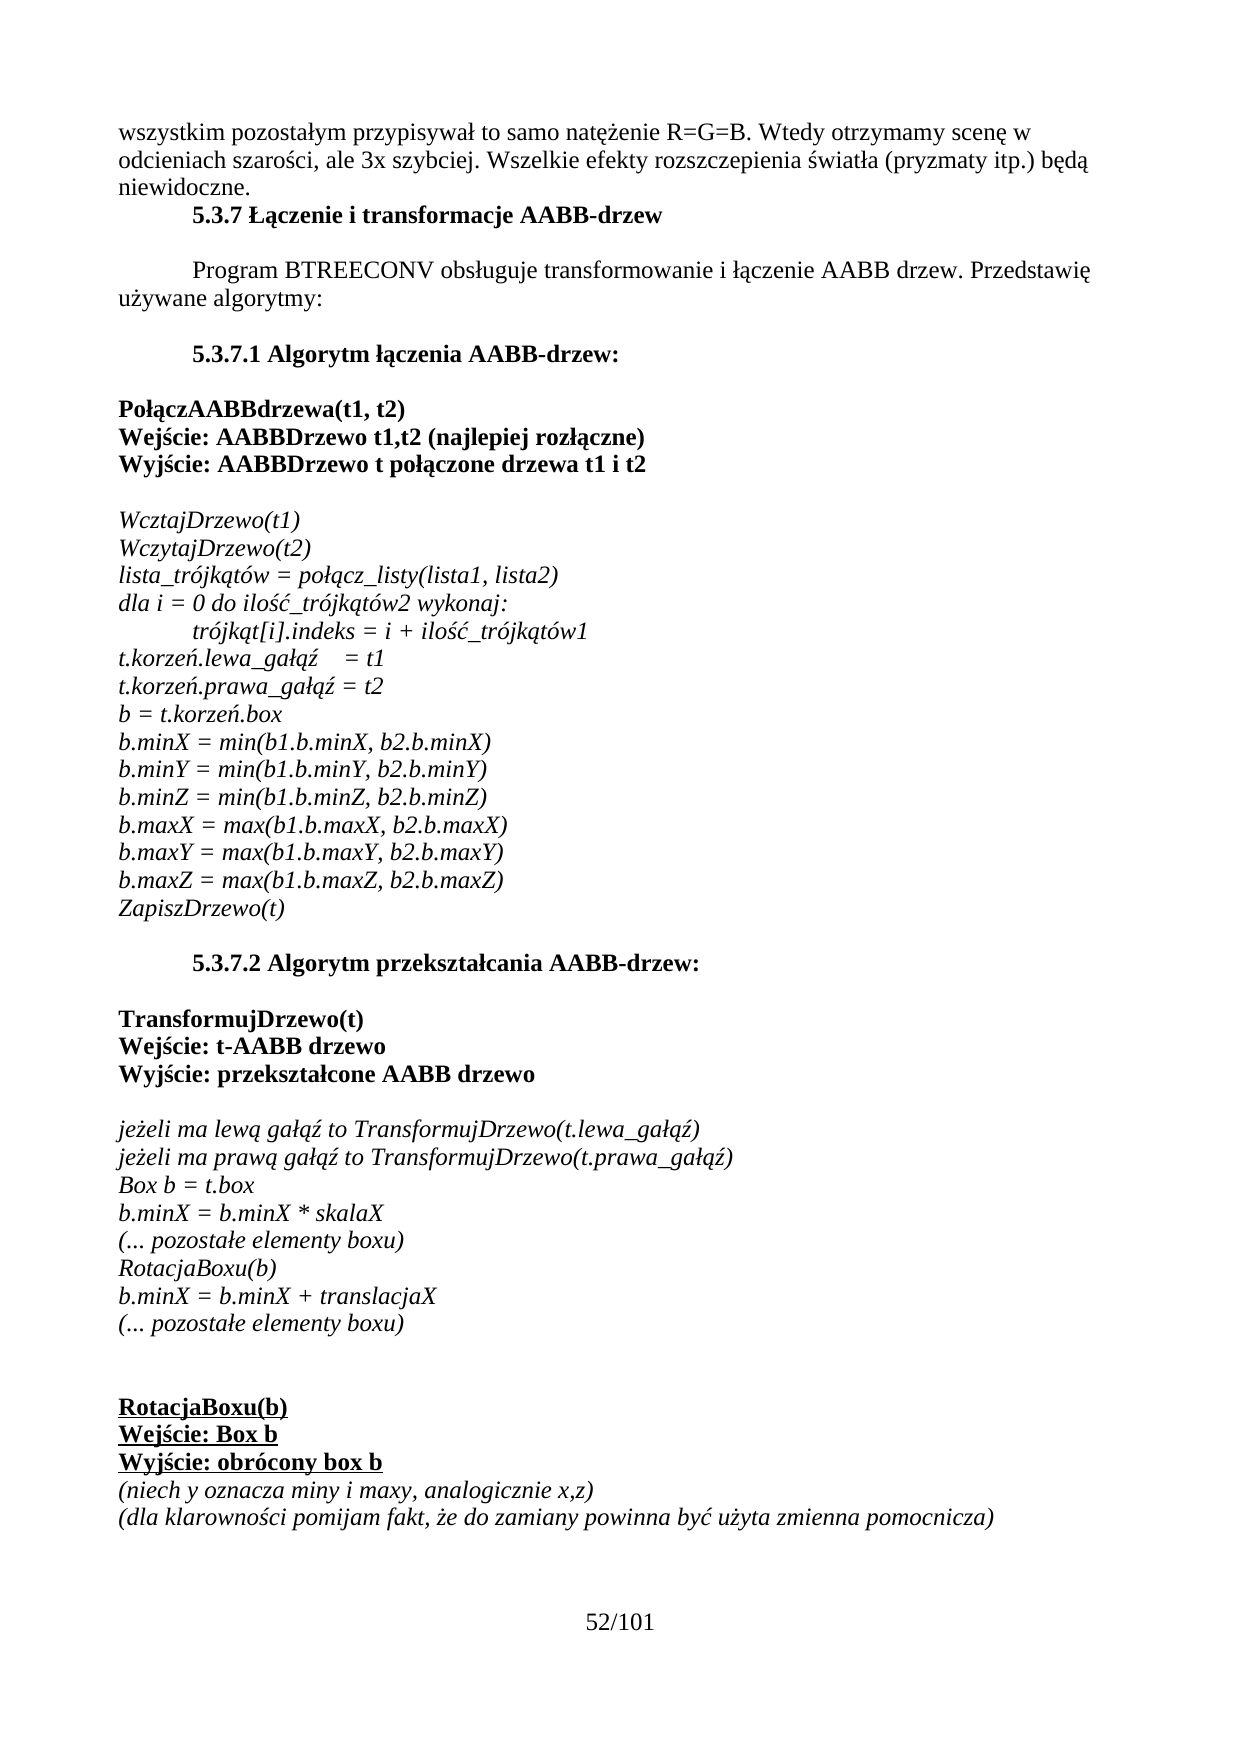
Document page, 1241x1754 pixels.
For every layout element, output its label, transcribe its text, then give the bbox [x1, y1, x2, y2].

text Wyjście: obrócony box b [118, 1448, 1122, 1476]
text 5.3.7 Łączenie i transformacje AABB-drzew [118, 201, 1122, 229]
text Wyjście: AABBDrzewo t połączone drzewa t1 i t2 [118, 451, 1122, 478]
text Program BTREECONV obsługuje transformowanie i łączenie AABB drzew. Przedstawię używane algorytmy: [118, 257, 1122, 312]
text b.minX = b.minX * skalaX [118, 1199, 1122, 1226]
text WczytajDrzewo(t2) [118, 534, 1122, 561]
text t.korzeń.prawa_gałąź = t2 [118, 672, 1122, 700]
text RotacjaBoxu(b) [118, 1393, 1122, 1420]
text t.korzeń.lewa_gałąź = t1 [118, 644, 1122, 672]
text RotacjaBoxu(b) [118, 1254, 1122, 1282]
text 5.3.7.1 Algorytm łączenia AABB-drzew: [118, 340, 1122, 367]
text jeżeli ma prawą gałąź to TransformujDrzewo(t.prawa_gałąź) [118, 1143, 1122, 1171]
text Wejście: Box b [118, 1420, 1122, 1448]
text b.minX = min(b1.b.minX, b2.b.minX) [118, 728, 1122, 755]
text TransformujDrzewo(t) [118, 1005, 1122, 1032]
text lista_trójkątów = połącz_listy(lista1, lista2) [118, 561, 1122, 589]
text b.maxX = max(b1.b.maxX, b2.b.maxX) [118, 811, 1122, 838]
text (dla klarowności pomijam fakt, że do zamiany powinna być użyta zmienna pomocnicza) [118, 1503, 1122, 1531]
text (... pozostałe elementy boxu) [118, 1309, 1122, 1337]
text PołączAABBdrzewa(t1, t2) [118, 395, 1122, 423]
text 5.3.7.2 Algorytm przekształcania AABB-drzew: [118, 949, 1122, 977]
text Box b = t.box [118, 1171, 1122, 1199]
text ZapiszDrzewo(t) [118, 894, 1122, 922]
text Wejście: t-AABB drzewo [118, 1032, 1122, 1060]
text b.maxZ = max(b1.b.maxZ, b2.b.maxZ) [118, 866, 1122, 894]
text trójkąt[i].indeks = i + ilość_trójkątów1 [118, 617, 1122, 644]
text b.maxY = max(b1.b.maxY, b2.b.maxY) [118, 838, 1122, 866]
text Wyjście: przekształcone AABB drzewo [118, 1060, 1122, 1088]
text b.minX = b.minX + translacjaX [118, 1282, 1122, 1309]
text b.minY = min(b1.b.minY, b2.b.minY) [118, 755, 1122, 783]
text b.minZ = min(b1.b.minZ, b2.b.minZ) [118, 783, 1122, 811]
text (niech y oznacza miny i maxy, analogicznie x,z) [118, 1476, 1122, 1503]
text wszystkim pozostałym przypisywał to samo natężenie R=G=B. Wtedy otrzymamy scenę w odcieniach szarości, ale 3x szybciej. Wszelkie efekty rozszczepienia światła (pryzmaty itp.) będą niewidoczne. [118, 118, 1122, 201]
text (... pozostałe elementy boxu) [118, 1226, 1122, 1254]
text b = t.korzeń.box [118, 700, 1122, 728]
text WcztajDrzewo(t1) [118, 506, 1122, 534]
text jeżeli ma lewą gałąź to TransformujDrzewo(t.lewa_gałąź) [118, 1116, 1122, 1143]
text dla i = 0 do ilość_trójkątów2 wykonaj: [118, 589, 1122, 617]
text Wejście: AABBDrzewo t1,t2 (najlepiej rozłączne) [118, 423, 1122, 451]
